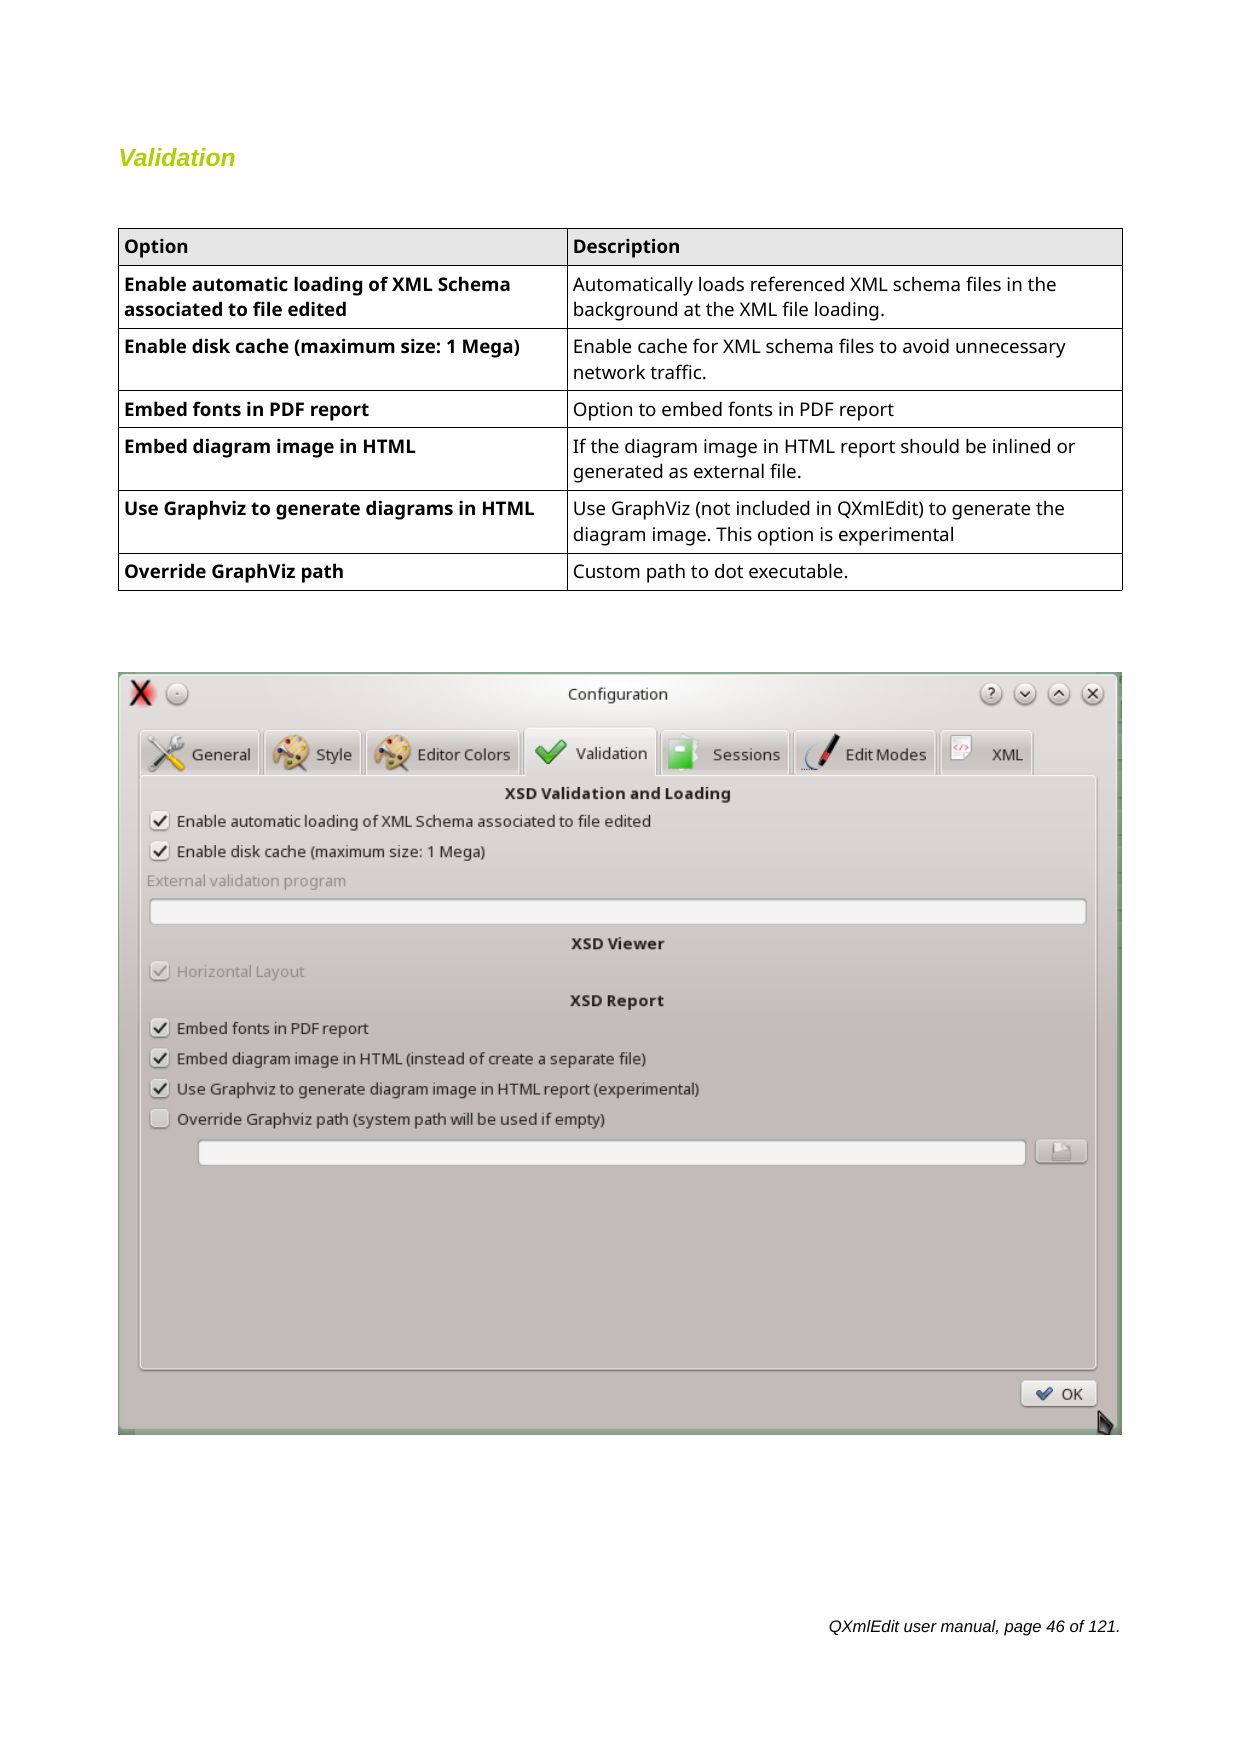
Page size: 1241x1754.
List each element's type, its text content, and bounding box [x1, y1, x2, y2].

table_cell Option to embed fonts in PDF report [568, 391, 1122, 427]
table_cell If the diagram image in HTML report should be inlined or generated as external file. [568, 428, 1122, 490]
table_header Description [568, 229, 1122, 265]
picture [118, 672, 1122, 1435]
table_cell Enable cache for XML schema files to avoid unnecessary network traffic. [568, 329, 1122, 390]
table_cell Custom path to dot executable. [568, 554, 1122, 589]
table_cell Enable automatic loading of XML Schema associated to file edited [119, 266, 567, 328]
table_cell Enable disk cache (maximum size: 1 Mega) [119, 329, 567, 390]
table_cell Embed diagram image in HTML [119, 428, 567, 490]
subtitle Validation [118, 143, 1122, 172]
table_cell Automatically loads referenced XML schema files in the background at the XML file loading. [568, 266, 1122, 328]
table_cell Embed fonts in PDF report [119, 391, 567, 427]
table_cell Use GraphViz (not included in QXmlEdit) to generate the diagram image. This option is experimental [568, 491, 1122, 552]
table_cell Override GraphViz path [119, 554, 567, 589]
table_cell Use Graphviz to generate diagrams in HTML [119, 491, 567, 552]
table_header Option [119, 229, 567, 265]
